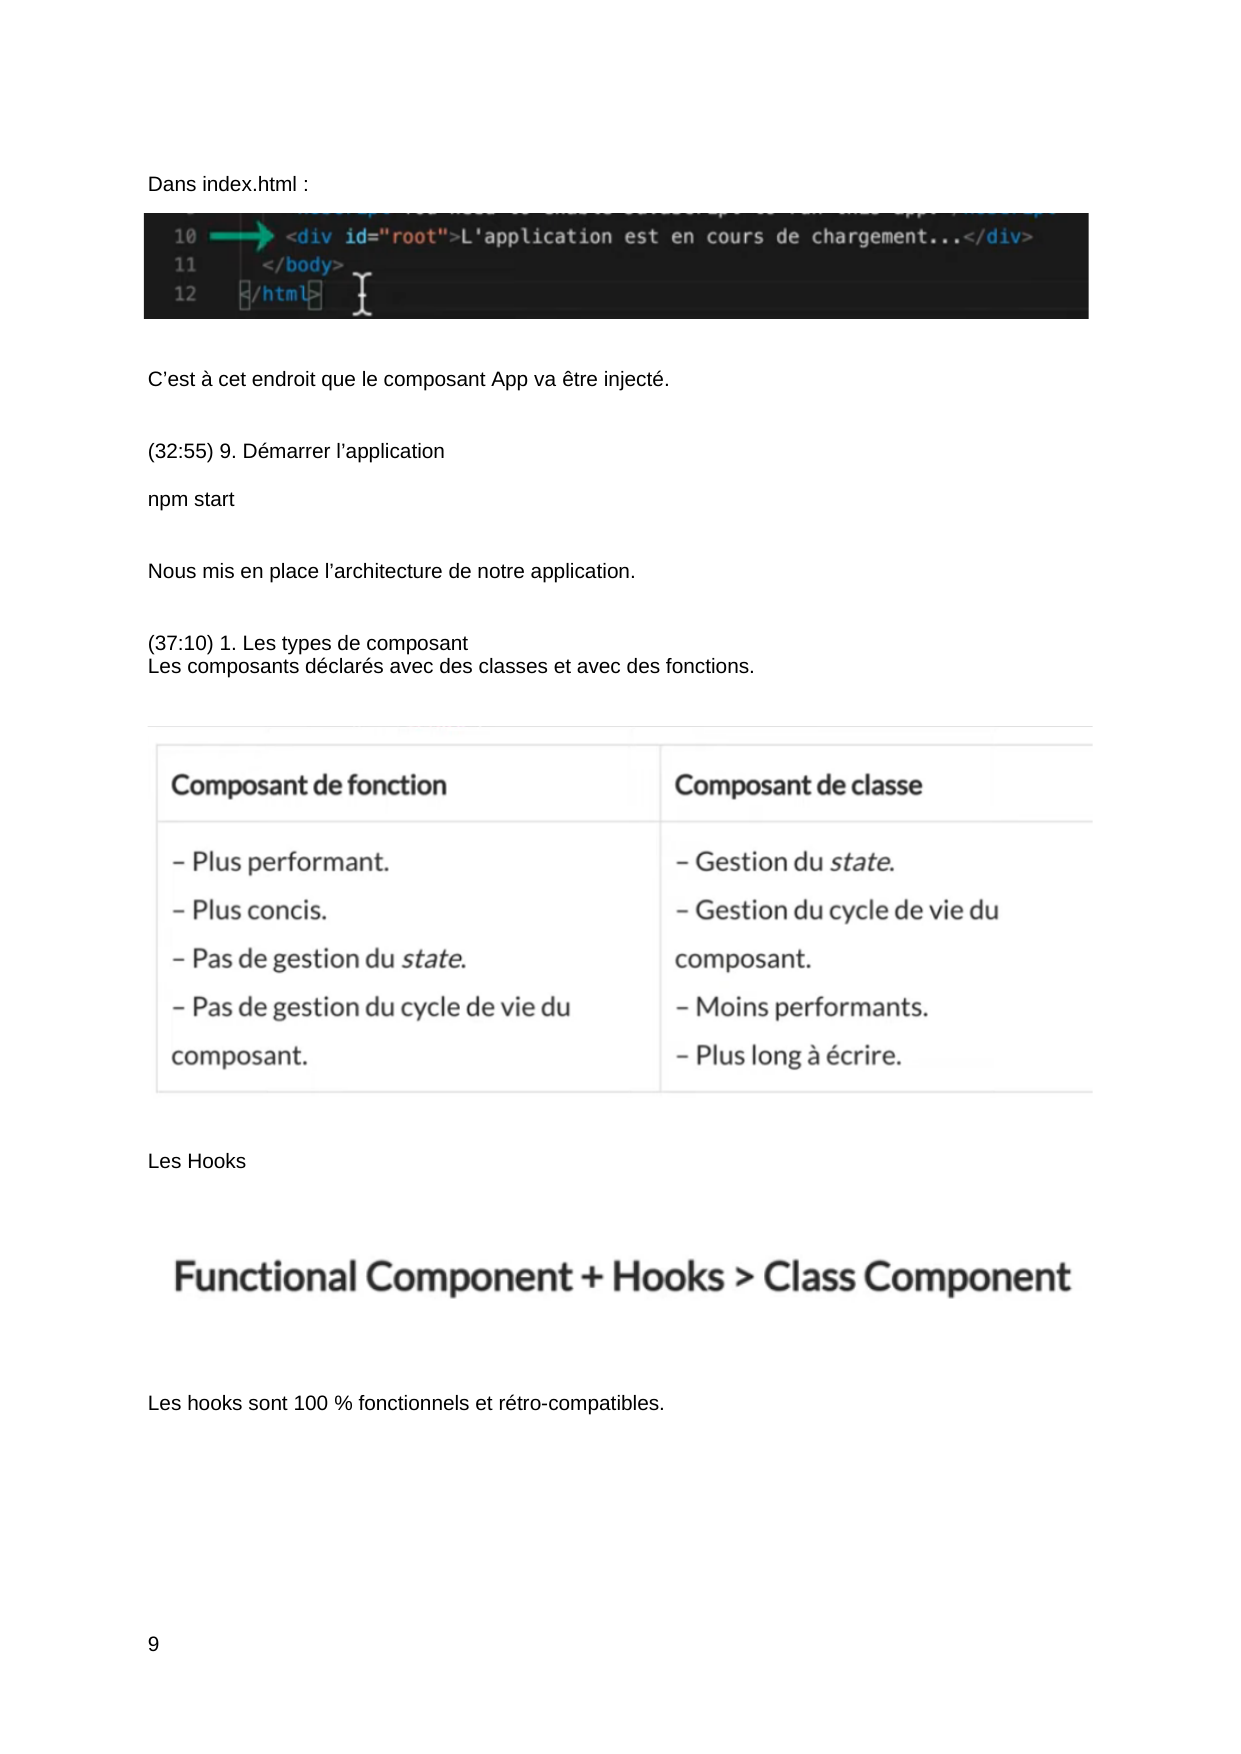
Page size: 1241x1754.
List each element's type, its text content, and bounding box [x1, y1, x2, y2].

text C’est à cet endroit que le composant App va être injecté. [148, 367, 1093, 391]
text Nous mis en place l’architecture de notre application. [148, 558, 1093, 582]
picture [143, 213, 1089, 319]
text Les Hooks [148, 1149, 1093, 1173]
text Les hooks sont 100 % fonctionnels et rétro-compatibles. [148, 1391, 1093, 1414]
text (32:55) 9. Démarrer l’application [148, 439, 1093, 463]
text (37:10) 1. Les types de composant [148, 630, 1093, 654]
text Les composants déclarés avec des classes et avec des fonctions. [148, 654, 1093, 678]
picture [147, 726, 1093, 1102]
picture [147, 1217, 1093, 1343]
text Dans index.html : [148, 172, 1093, 196]
text npm start [148, 487, 1093, 511]
